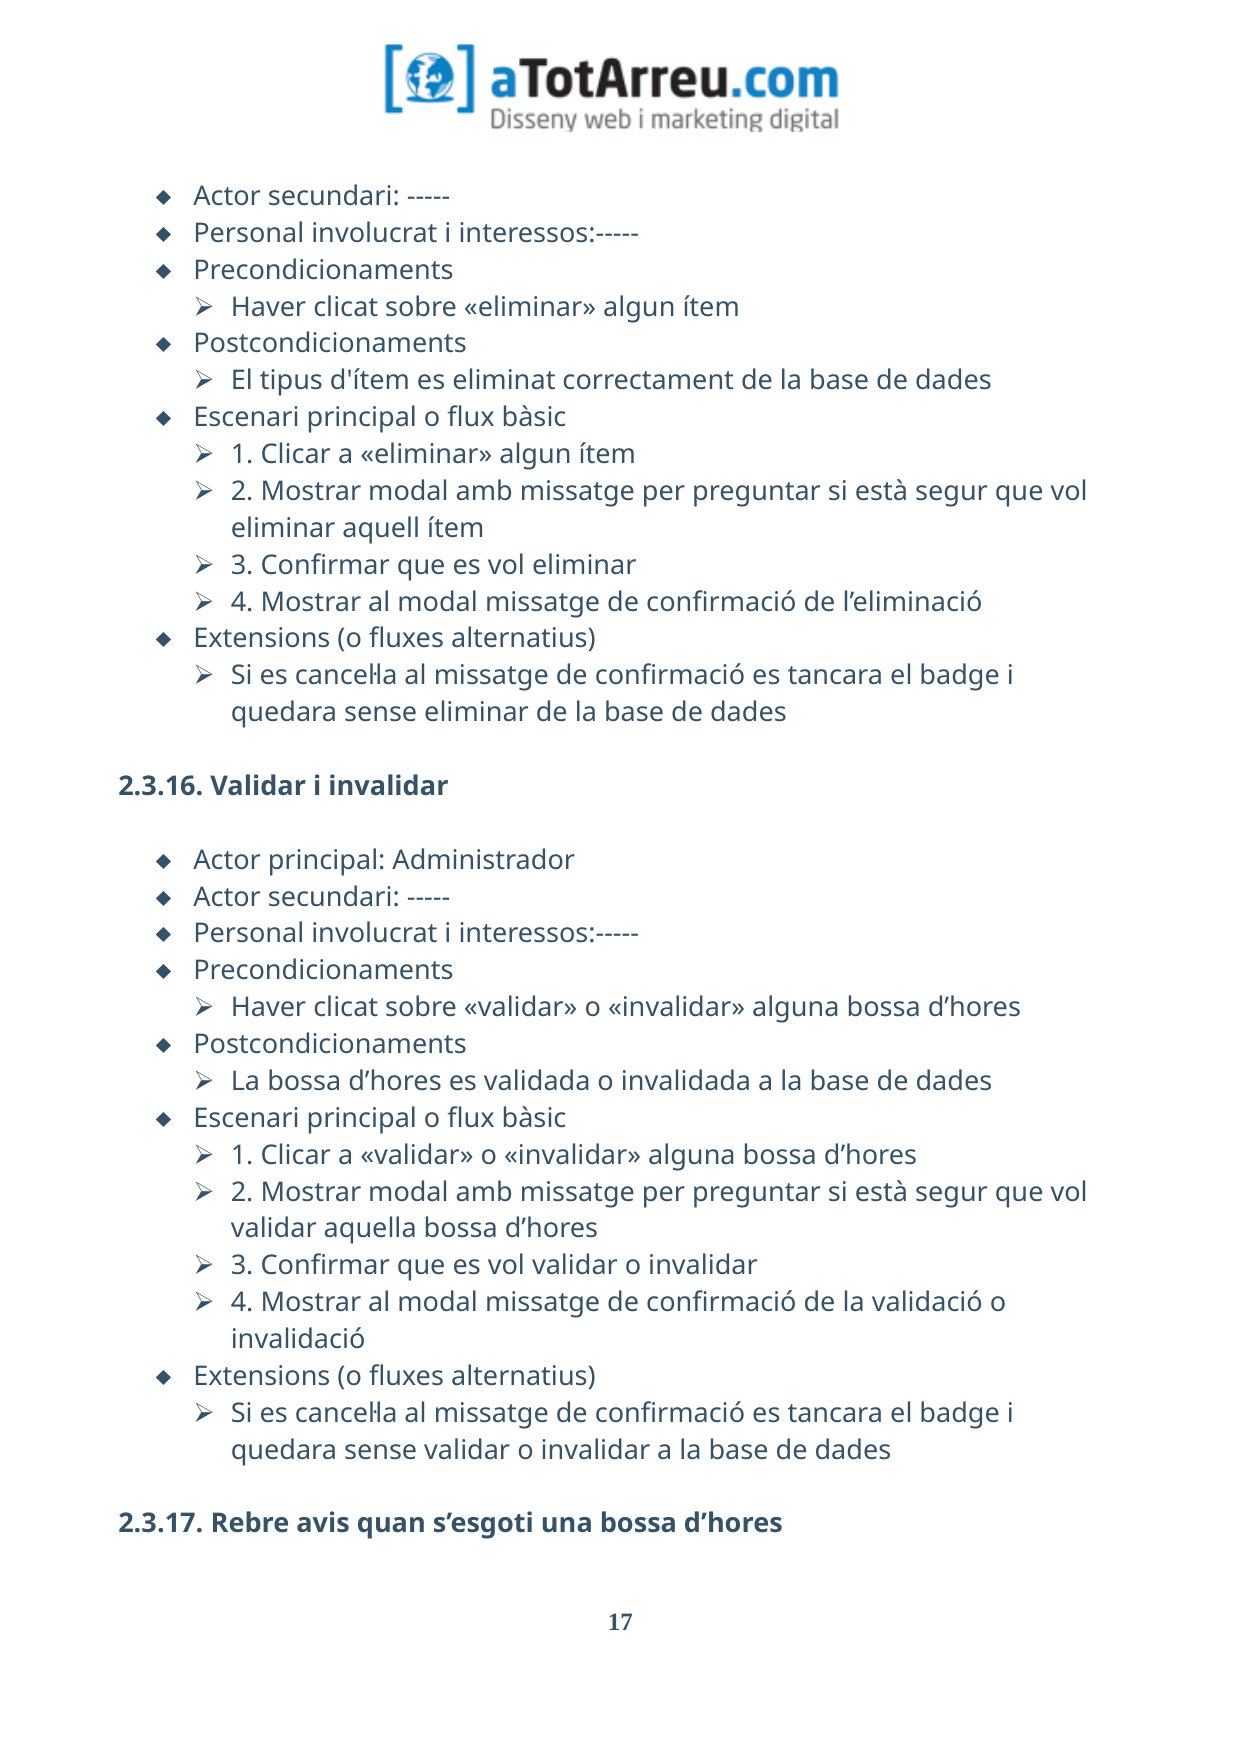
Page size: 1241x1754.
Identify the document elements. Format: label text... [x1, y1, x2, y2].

list Haver clicat sobre «eliminar» algun ítem [193, 287, 1122, 324]
list Escenari principal o flux bàsic [156, 398, 1122, 434]
list 4. Mostrar al modal missatge de confirmació de la validació o invalidació [193, 1283, 1122, 1356]
list Personal involucrat i interessos:----- [156, 914, 1122, 951]
list El tipus d'ítem es eliminat correctament de la base de dades [193, 361, 1122, 398]
list 4. Mostrar al modal missatge de confirmació de l’eliminació [193, 582, 1122, 619]
list Actor secundari: ----- [156, 176, 1122, 213]
list 2. Mostrar modal amb missatge per preguntar si està segur que vol validar aquella bossa d’hores [193, 1172, 1122, 1246]
list Extensions (o fluxes alternatius) [156, 1356, 1122, 1393]
list Haver clicat sobre «validar» o «invalidar» alguna bossa d’hores [193, 988, 1122, 1024]
picture [356, 37, 873, 141]
text 2.3.16. Validar i invalidar [118, 766, 1122, 803]
list Si es cancel·la al missatge de confirmació es tancara el badge i quedara sense validar o invalidar a la base de dades [193, 1393, 1122, 1467]
list Escenari principal o flux bàsic [156, 1098, 1122, 1135]
list Precondicionaments [156, 951, 1122, 988]
list La bossa d’hores es validada o invalidada a la base de dades [193, 1061, 1122, 1098]
list Postcondicionaments [156, 324, 1122, 361]
list 2. Mostrar modal amb missatge per preguntar si està segur que vol eliminar aquell ítem [193, 471, 1122, 545]
text 2.3.17. Rebre avis quan s’esgoti una bossa d’hores [118, 1504, 1122, 1541]
list 3. Confirmar que es vol validar o invalidar [193, 1246, 1122, 1283]
list 1. Clicar a «eliminar» algun ítem [193, 434, 1122, 471]
list Si es cancel·la al missatge de confirmació es tancara el badge i quedara sense eliminar de la base de dades [193, 656, 1122, 729]
list Extensions (o fluxes alternatius) [156, 619, 1122, 656]
list Actor secundari: ----- [156, 877, 1122, 914]
list 3. Confirmar que es vol eliminar [193, 545, 1122, 582]
list Personal involucrat i interessos:----- [156, 213, 1122, 250]
list Precondicionaments [156, 250, 1122, 287]
list 1. Clicar a «validar» o «invalidar» alguna bossa d’hores [193, 1135, 1122, 1172]
list Postcondicionaments [156, 1024, 1122, 1061]
list Actor principal: Administrador [156, 840, 1122, 877]
